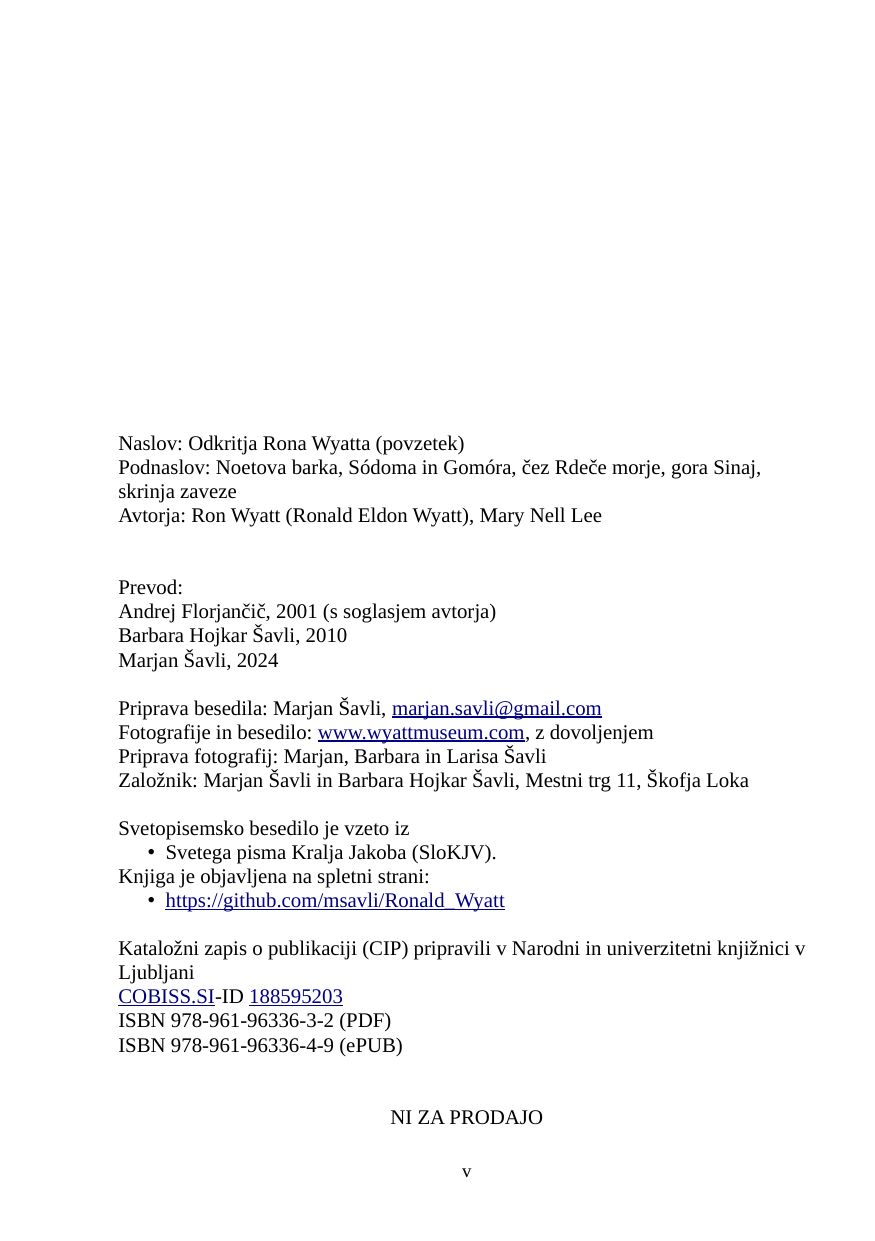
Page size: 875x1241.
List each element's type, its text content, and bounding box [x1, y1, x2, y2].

text Prevod: [118, 575, 815, 599]
text Naslov: Odkritja Rona Wyatta (povzetek) [118, 431, 815, 455]
text Andrej Florjančič, 2001 (s soglasjem avtorja) [118, 599, 815, 623]
text Založnik: Marjan Šavli in Barbara Hojkar Šavli, Mestni trg 11, Škofja Loka [118, 768, 815, 792]
text Podnaslov: Noetova barka, Sódoma in Gomóra, čez Rdeče morje, gora Sinaj, skrinja zaveze [118, 455, 815, 503]
text Fotografije in besedilo: www.wyattmuseum.com, z dovoljenjem [118, 720, 815, 744]
text Priprava besedila: Marjan Šavli, marjan.savli@gmail.com [118, 696, 815, 720]
text Barbara Hojkar Šavli, 2010 [118, 623, 815, 647]
list Svetega pisma Kralja Jakoba (SloKJV). [148, 840, 815, 864]
list https://github.com/msavli/Ronald_Wyatt [148, 888, 815, 912]
text Marjan Šavli, 2024 [118, 647, 815, 672]
text Kataložni zapis o publikaciji (CIP) pripravili v Narodni in univerzitetni knjižnici v Ljubljani COBISS.SI-ID 188595203 ISBN 978-961-96336-3-2 (PDF) ISBN 978-961-96336-4-9 (ePUB) [118, 936, 815, 1057]
text Knjiga je objavljena na spletni strani: [118, 864, 815, 888]
text Priprava fotografij: Marjan, Barbara in Larisa Šavli [118, 744, 815, 768]
text Svetopisemsko besedilo je vzeto iz [118, 816, 815, 840]
text Avtorja: Ron Wyatt (Ronald Eldon Wyatt), Mary Nell Lee [118, 503, 815, 527]
text NI ZA PRODAJO [118, 1105, 815, 1129]
